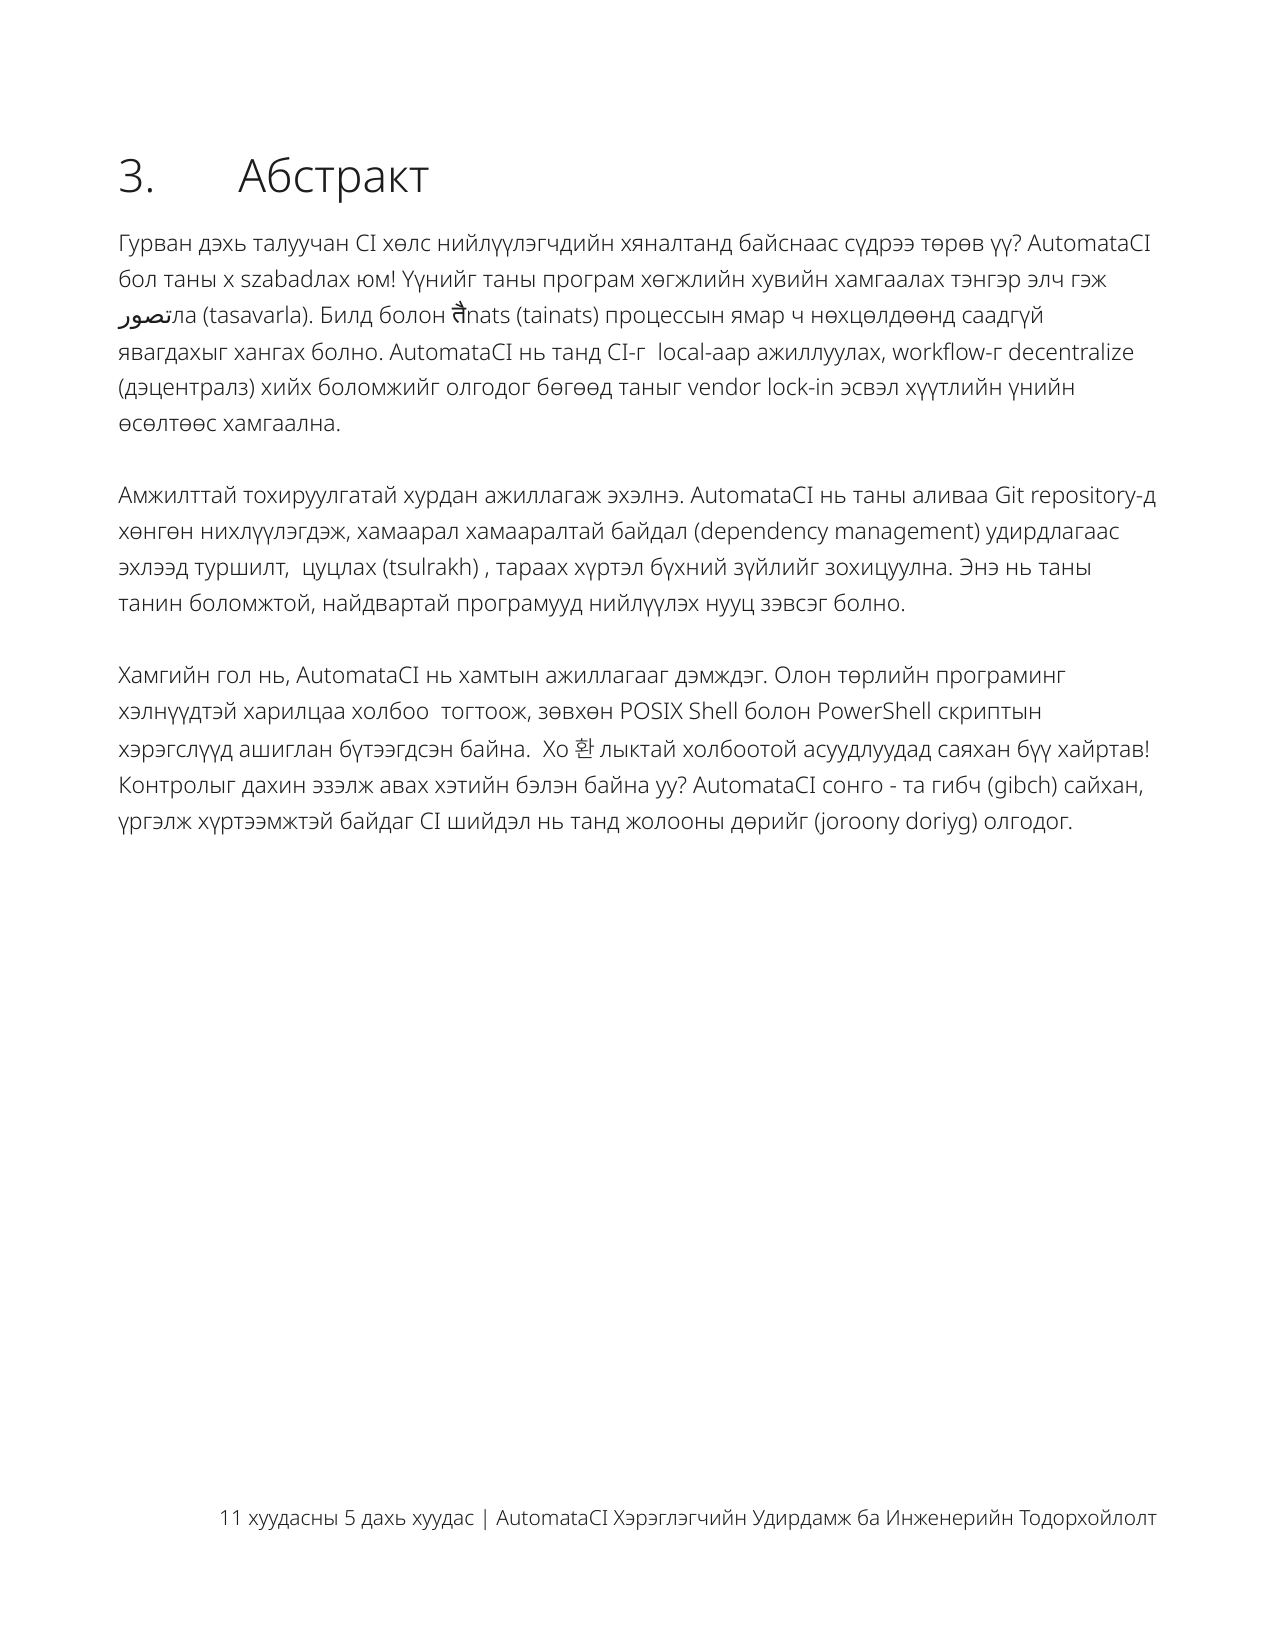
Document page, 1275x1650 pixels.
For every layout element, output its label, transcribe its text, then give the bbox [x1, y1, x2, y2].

text Хамгийн гол нь, AutomataCI нь хамтын ажиллагааг дэмждэг. Олон төрлийн програминг хэлнүүдтэй харилцаа холбоо тогтоож, зөвхөн POSIX Shell болон PowerShell скриптын хэрэгслүүд ашиглан бүтээгдсэн байна. Хо환лыктай холбоотой асуудлуудад саяхан бүү хайртав! Контролыг дахин эзэлж авах хэтийн бэлэн байна уу? AutomataCI сонго - та гибч (gibch) сайхан, үргэлж хүртээмжтэй байдаг CI шийдэл нь танд жолооны дөрийг (joroony doriyg) олгодог. [118, 659, 1157, 836]
text Амжилттай тохируулгатай хурдан ажиллагаж эхэлнэ. AutomataCI нь таны аливаа Git repository-д хөнгөн ​​​​нихлүүлэгдэж, хамаарал хамааралтай байдал (dependency management) удирдлагаас эхлээд туршилт, цуцлах (tsulrakh) , тараах хүртэл бүхний зүйлийг зохицуулна. Энэ нь таны танин боломжтой, найдвартай програмууд нийлүүлэх нууц зэвсэг болно. [118, 479, 1157, 618]
text Гурван дэхь талуучан CI хөлс нийлүүлэгчдийн хяналтанд байснаас сүдрээ төрөв үү? AutomataCI бол таны х szabadлах юм! Үүнийг таны програм хөгжлийн хувийн хамгаалах тэнгэр элч гэж تصورла (tasavarla). Билд болон तैnats (tainats) процессын ямар ч нөхцөлдөөнд саадгүй явагдахыг хангах болно. AutomataCI нь танд CI-г local-аар ажиллуулах, workflow-г decentralize (дэцентралз) хийх боломжийг олгодог бөгөөд таныг vendor lock-in эсвэл хүүтлийн үнийн өсөлтөөс хамгаална. [118, 227, 1157, 438]
subtitle Абстракт [118, 143, 1157, 206]
